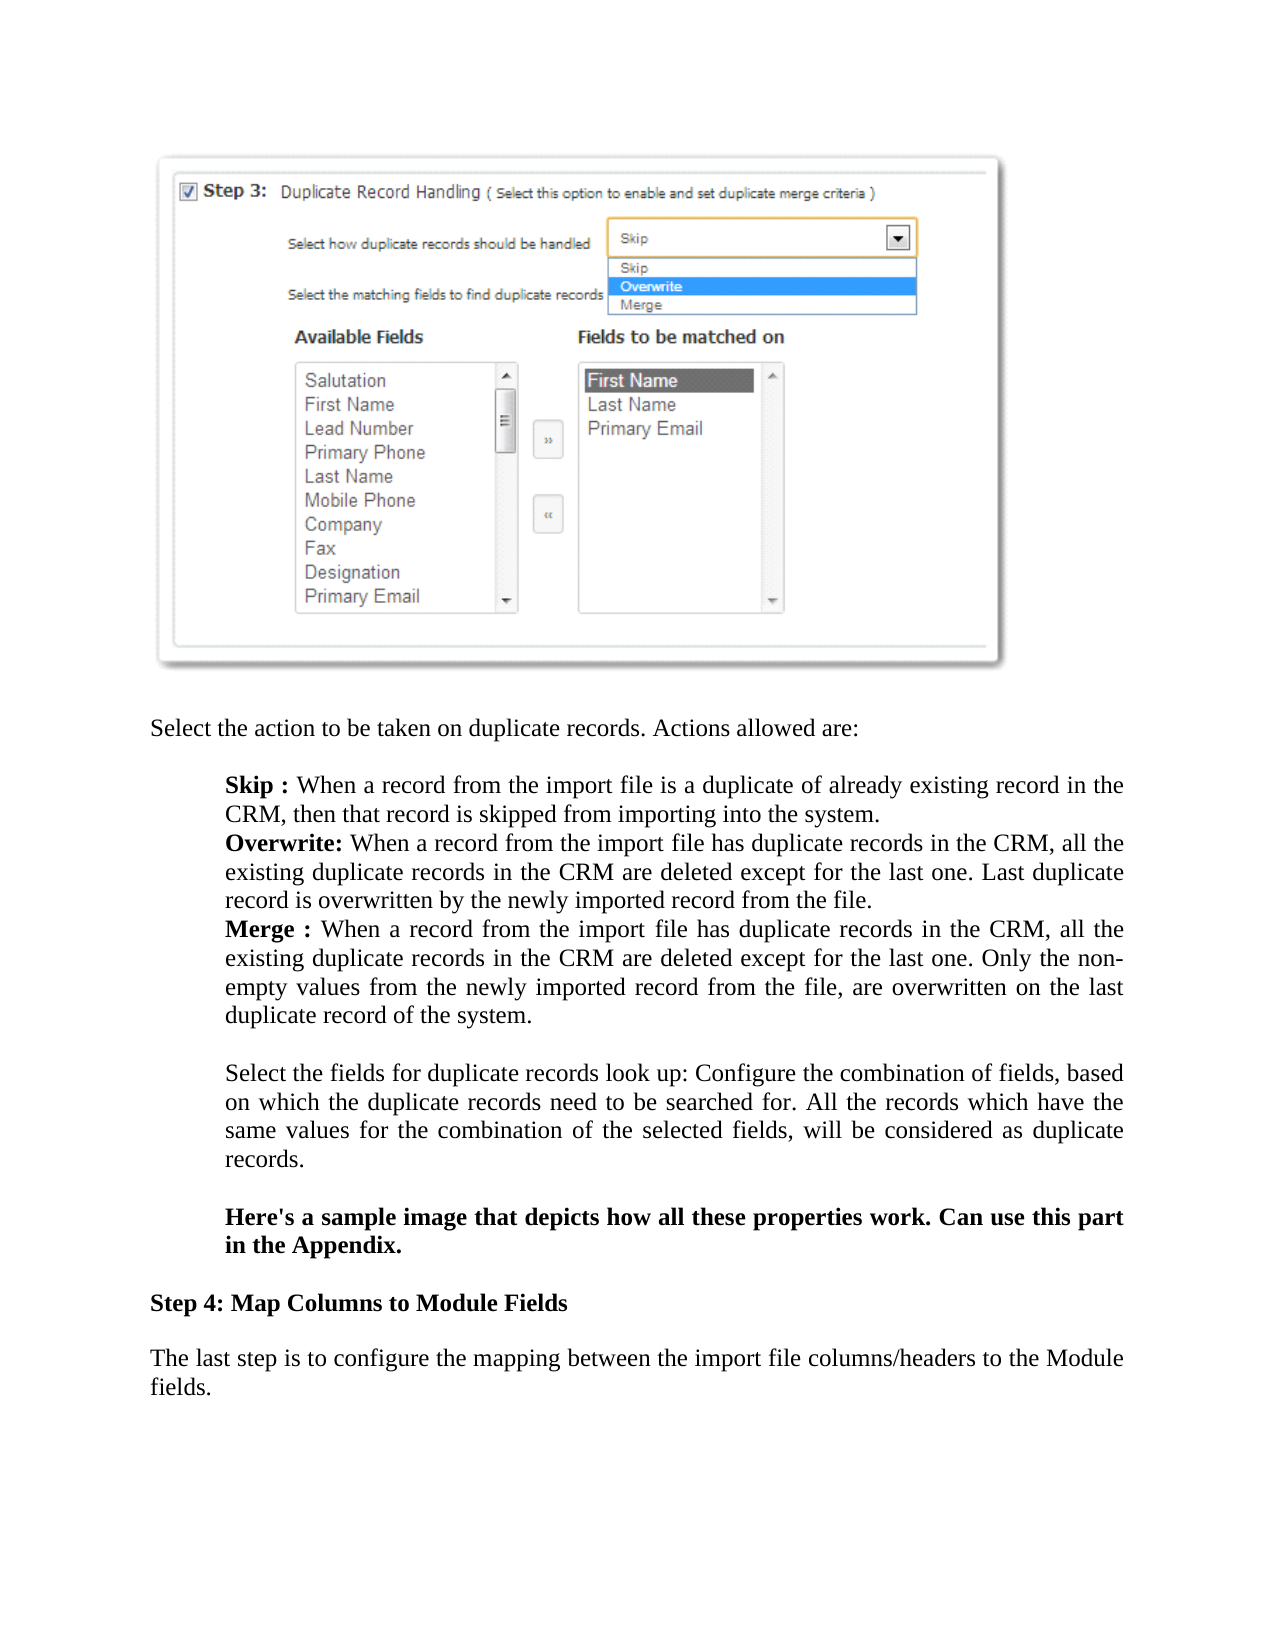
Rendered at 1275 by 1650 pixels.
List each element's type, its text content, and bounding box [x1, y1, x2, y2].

text Here's a sample image that depicts how all these properties work. Can use this part in the Appendix. [225, 1202, 1125, 1259]
text Merge : When a record from the import file has duplicate records in the CRM, all the existing duplicate records in the CRM are deleted except for the last one. Only the non-empty values from the newly imported record from the file, are overwritten on the last duplicate record of the system. [225, 914, 1125, 1029]
text Overwrite: When a record from the import file has duplicate records in the CRM, all the existing duplicate records in the CRM are deleted except for the last one. Last duplicate record is overwritten by the newly imported record from the file. [225, 828, 1125, 914]
subtitle Step 4: Map Columns to Module Fields [150, 1288, 1125, 1317]
text The last step is to configure the mapping between the import file columns/headers to the Module fields. [150, 1343, 1125, 1401]
text Skip : When a record from the import file is a duplicate of already existing record in the CRM, then that record is skipped from importing into the system. [225, 771, 1125, 828]
text Select the fields for duplicate records look up: Configure the combination of fields, based on which the duplicate records need to be searched for. All the records which have the same values for the combination of the selected fields, will be considered as duplicate records. [225, 1058, 1125, 1173]
text Select the action to be taken on duplicate records. Actions allowed are: [150, 713, 1125, 742]
picture [150, 150, 1016, 679]
